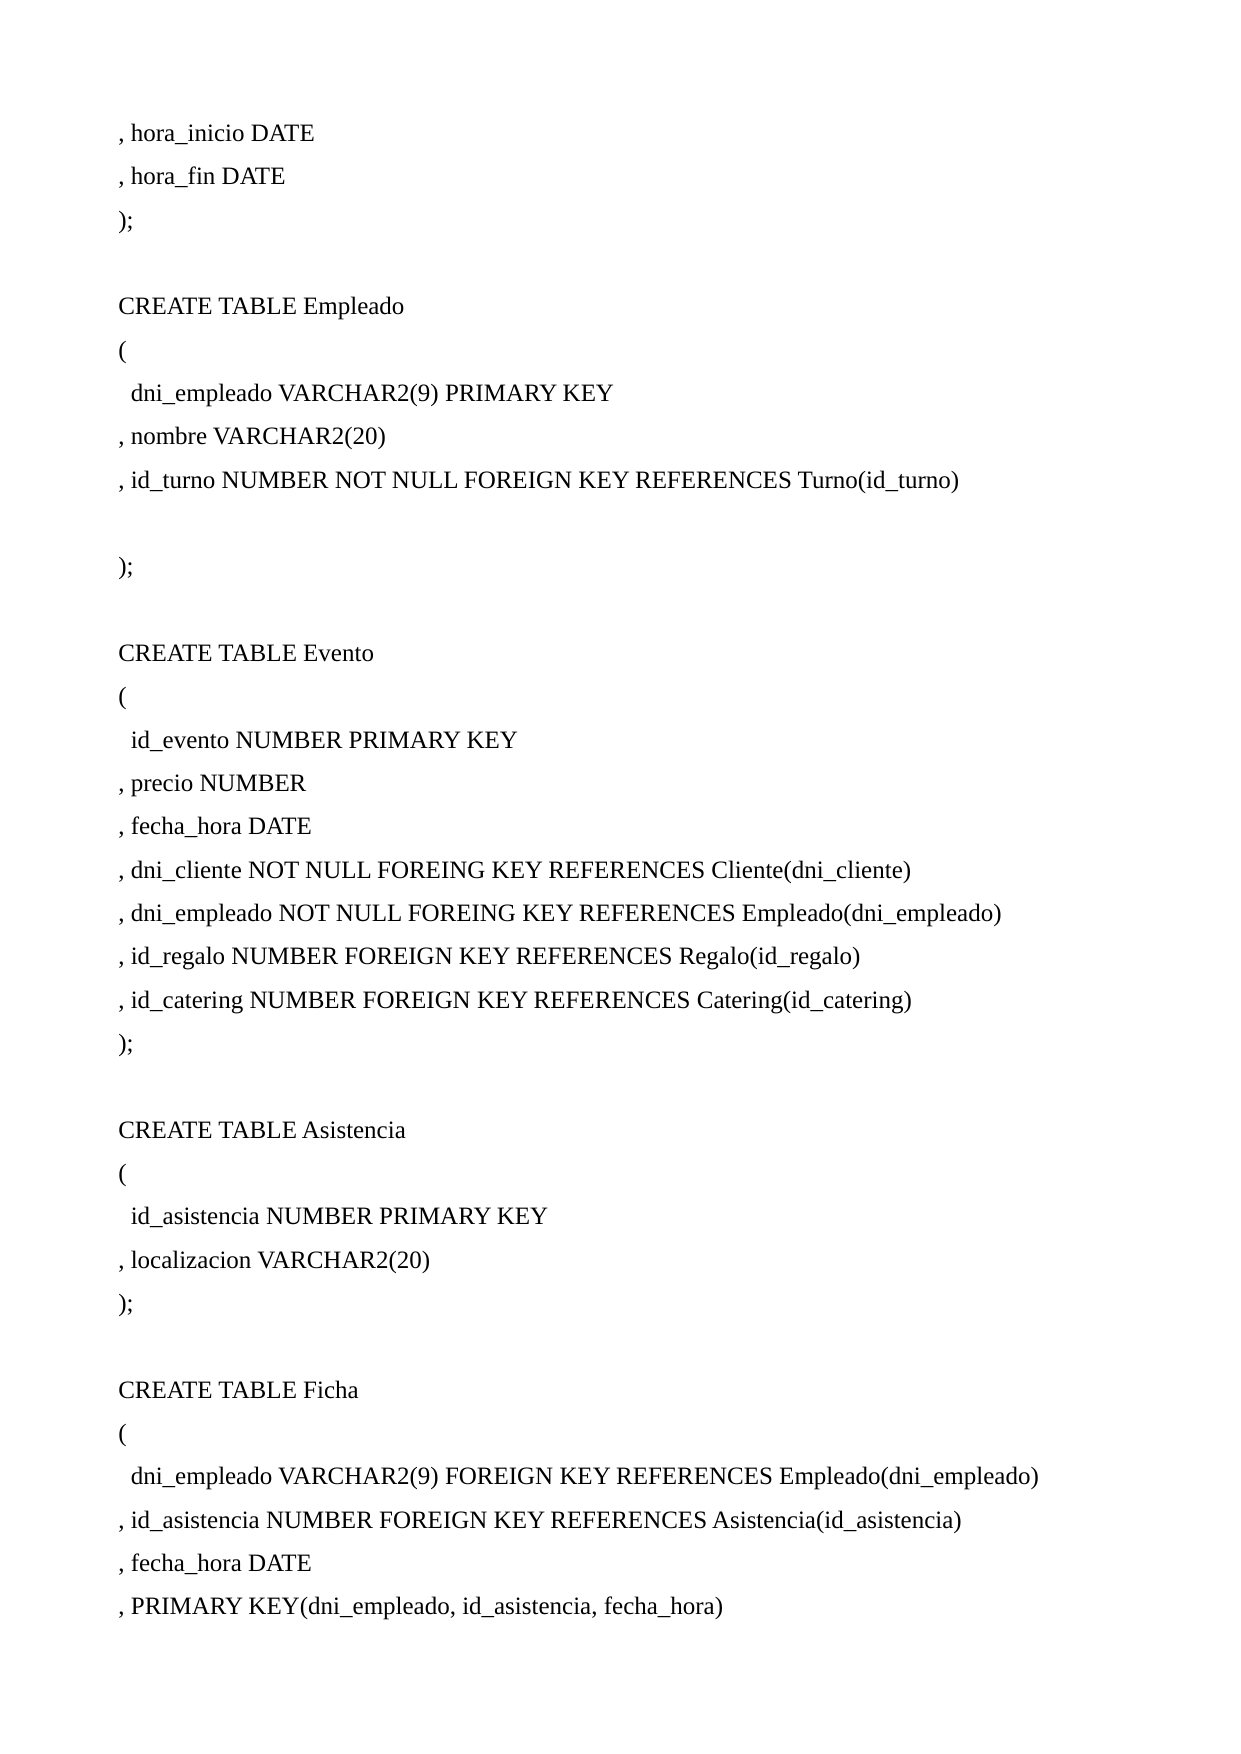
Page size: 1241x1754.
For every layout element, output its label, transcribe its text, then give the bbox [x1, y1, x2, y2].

text , hora_fin DATE [118, 161, 1122, 190]
text ); [118, 1288, 1122, 1317]
text id_asistencia NUMBER PRIMARY KEY [118, 1201, 1122, 1230]
text , id_regalo NUMBER FOREIGN KEY REFERENCES Regalo(id_regalo) [118, 941, 1122, 970]
text ( [118, 1418, 1122, 1447]
text , dni_cliente NOT NULL FOREING KEY REFERENCES Cliente(dni_cliente) [118, 855, 1122, 883]
text ( [118, 681, 1122, 710]
text , localizacion VARCHAR2(20) [118, 1245, 1122, 1273]
text , PRIMARY KEY(dni_empleado, id_asistencia, fecha_hora) [118, 1591, 1122, 1620]
text ( [118, 1158, 1122, 1187]
text , fecha_hora DATE [118, 1548, 1122, 1577]
text ); [118, 205, 1122, 233]
text , fecha_hora DATE [118, 811, 1122, 840]
text ); [118, 1028, 1122, 1057]
text , id_catering NUMBER FOREIGN KEY REFERENCES Catering(id_catering) [118, 985, 1122, 1013]
text dni_empleado VARCHAR2(9) PRIMARY KEY [118, 378, 1122, 407]
text ( [118, 335, 1122, 363]
text id_evento NUMBER PRIMARY KEY [118, 725, 1122, 753]
text dni_empleado VARCHAR2(9) FOREIGN KEY REFERENCES Empleado(dni_empleado) [118, 1461, 1122, 1490]
text CREATE TABLE Asistencia [118, 1115, 1122, 1143]
text , id_turno NUMBER NOT NULL FOREIGN KEY REFERENCES Turno(id_turno) [118, 465, 1122, 493]
text , precio NUMBER [118, 768, 1122, 797]
text CREATE TABLE Ficha [118, 1375, 1122, 1403]
text , hora_inicio DATE [118, 118, 1122, 147]
text CREATE TABLE Evento [118, 638, 1122, 667]
text , id_asistencia NUMBER FOREIGN KEY REFERENCES Asistencia(id_asistencia) [118, 1505, 1122, 1533]
text ); [118, 551, 1122, 580]
text , dni_empleado NOT NULL FOREING KEY REFERENCES Empleado(dni_empleado) [118, 898, 1122, 927]
text CREATE TABLE Empleado [118, 291, 1122, 320]
text , nombre VARCHAR2(20) [118, 421, 1122, 450]
